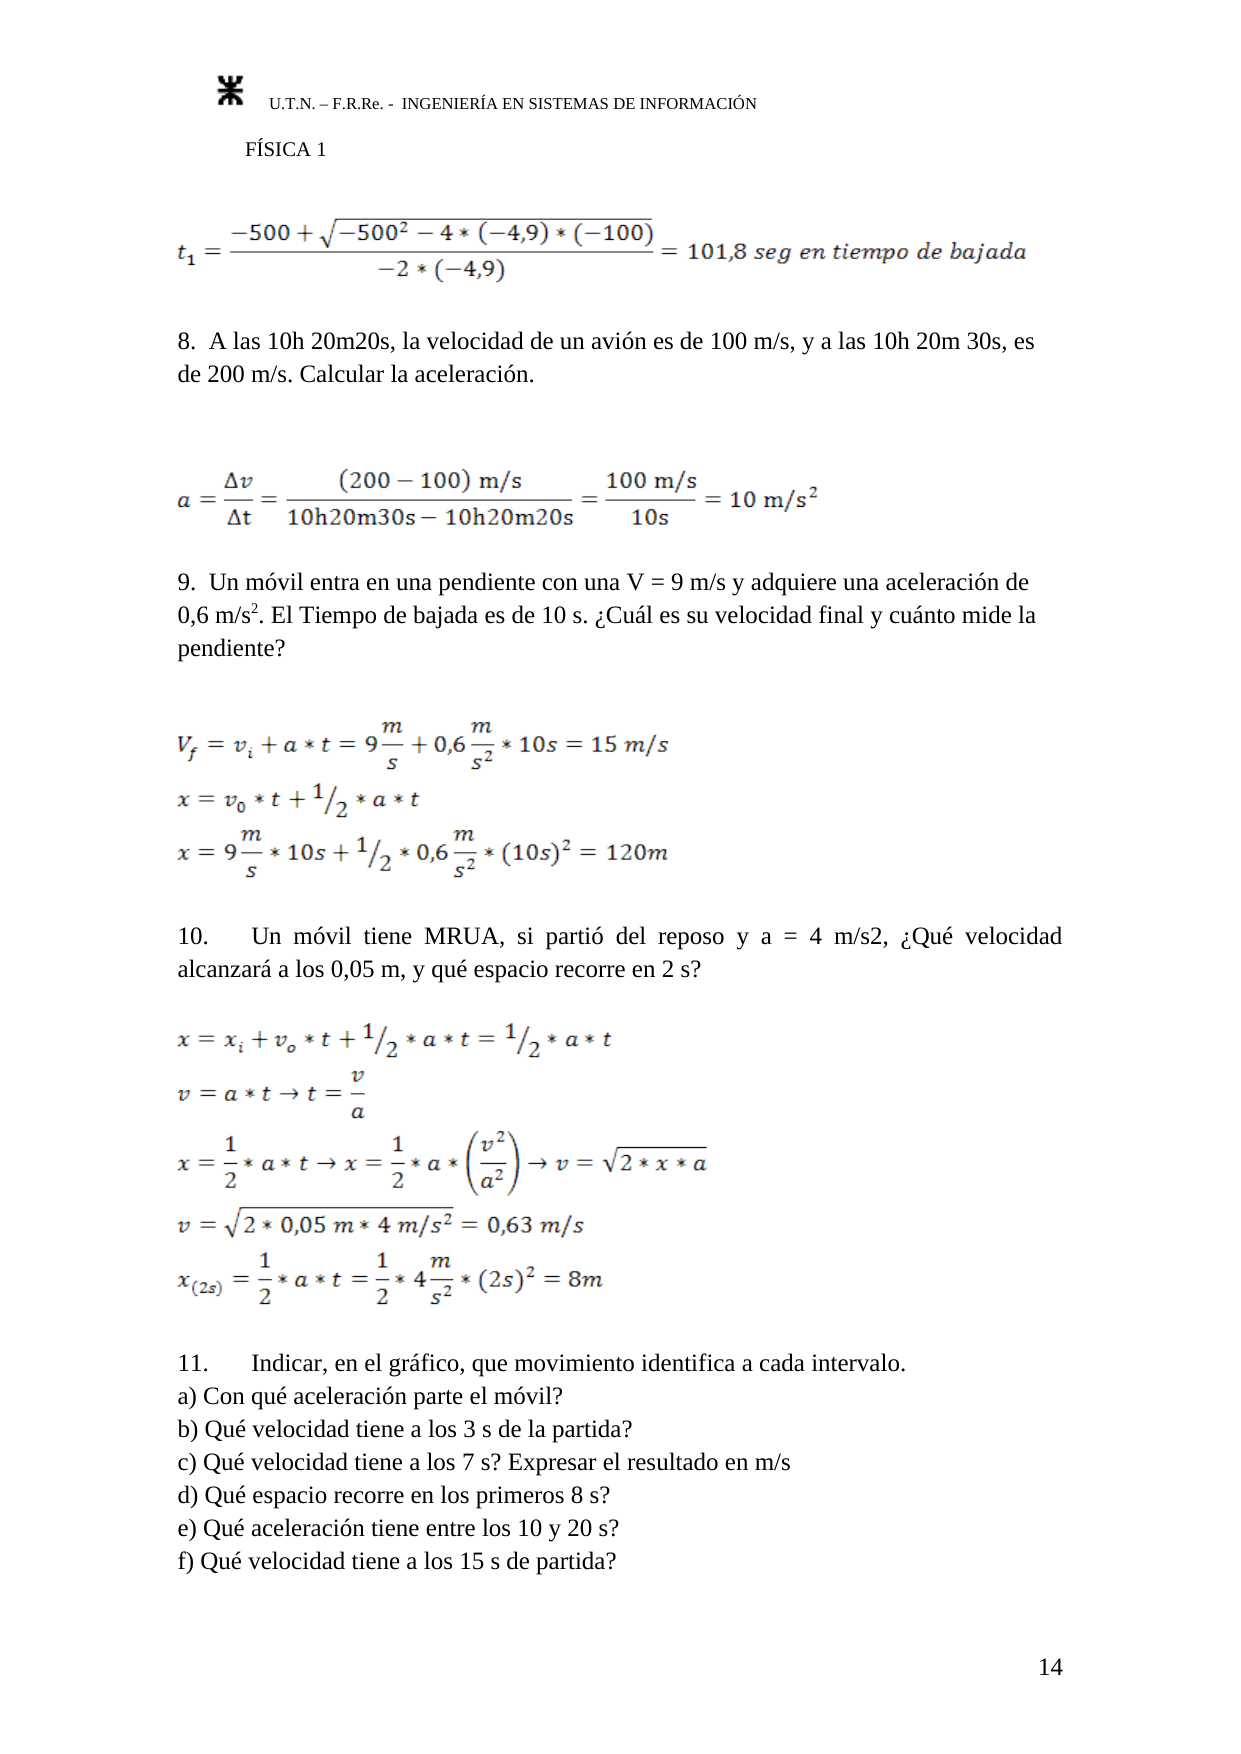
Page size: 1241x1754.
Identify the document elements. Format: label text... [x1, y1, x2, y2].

picture [177, 780, 421, 824]
text c) Qué velocidad tiene a los 7 s? Expresar el resultado en m/s [177, 1447, 1063, 1476]
text f) Qué velocidad tiene a los 15 s de partida? [177, 1546, 1063, 1574]
picture [177, 1249, 604, 1311]
picture [177, 1068, 365, 1125]
text 10. Un móvil tiene MRUA, si partió del reposo y a = 4 m/s2, ¿Qué velocidad alcanzará a los 0,05 m, y qué espacio recorre en 2 s? [177, 921, 1063, 983]
picture [177, 467, 818, 530]
picture [177, 214, 1026, 289]
text a) Con qué aceleración parte el móvil? [177, 1381, 1063, 1409]
picture [177, 1020, 612, 1064]
picture [177, 828, 668, 884]
text 8. A las 10h 20m20s, la velocidad de un avión es de 100 m/s, y a las 10h 20m 30s, es de 200 m/s. Calcular la aceleración. [177, 326, 1063, 388]
picture [177, 719, 670, 776]
text 11. Indicar, en el gráfico, que movimiento identifica a cada intervalo. [177, 1348, 1063, 1376]
text e) Qué aceleración tiene entre los 10 y 20 s? [177, 1513, 1063, 1542]
picture [177, 1128, 707, 1201]
text 9. Un móvil entra en una pendiente con una V = 9 m/s y adquiere una aceleración de 0,6 m/s2. El Tiempo de bajada es de 10 s. ¿Cuál es su velocidad final y cuánto mide la pendiente? [177, 567, 1063, 661]
picture [177, 1205, 584, 1246]
text d) Qué espacio recorre en los primeros 8 s? [177, 1480, 1063, 1508]
text b) Qué velocidad tiene a los 3 s de la partida? [177, 1414, 1063, 1442]
